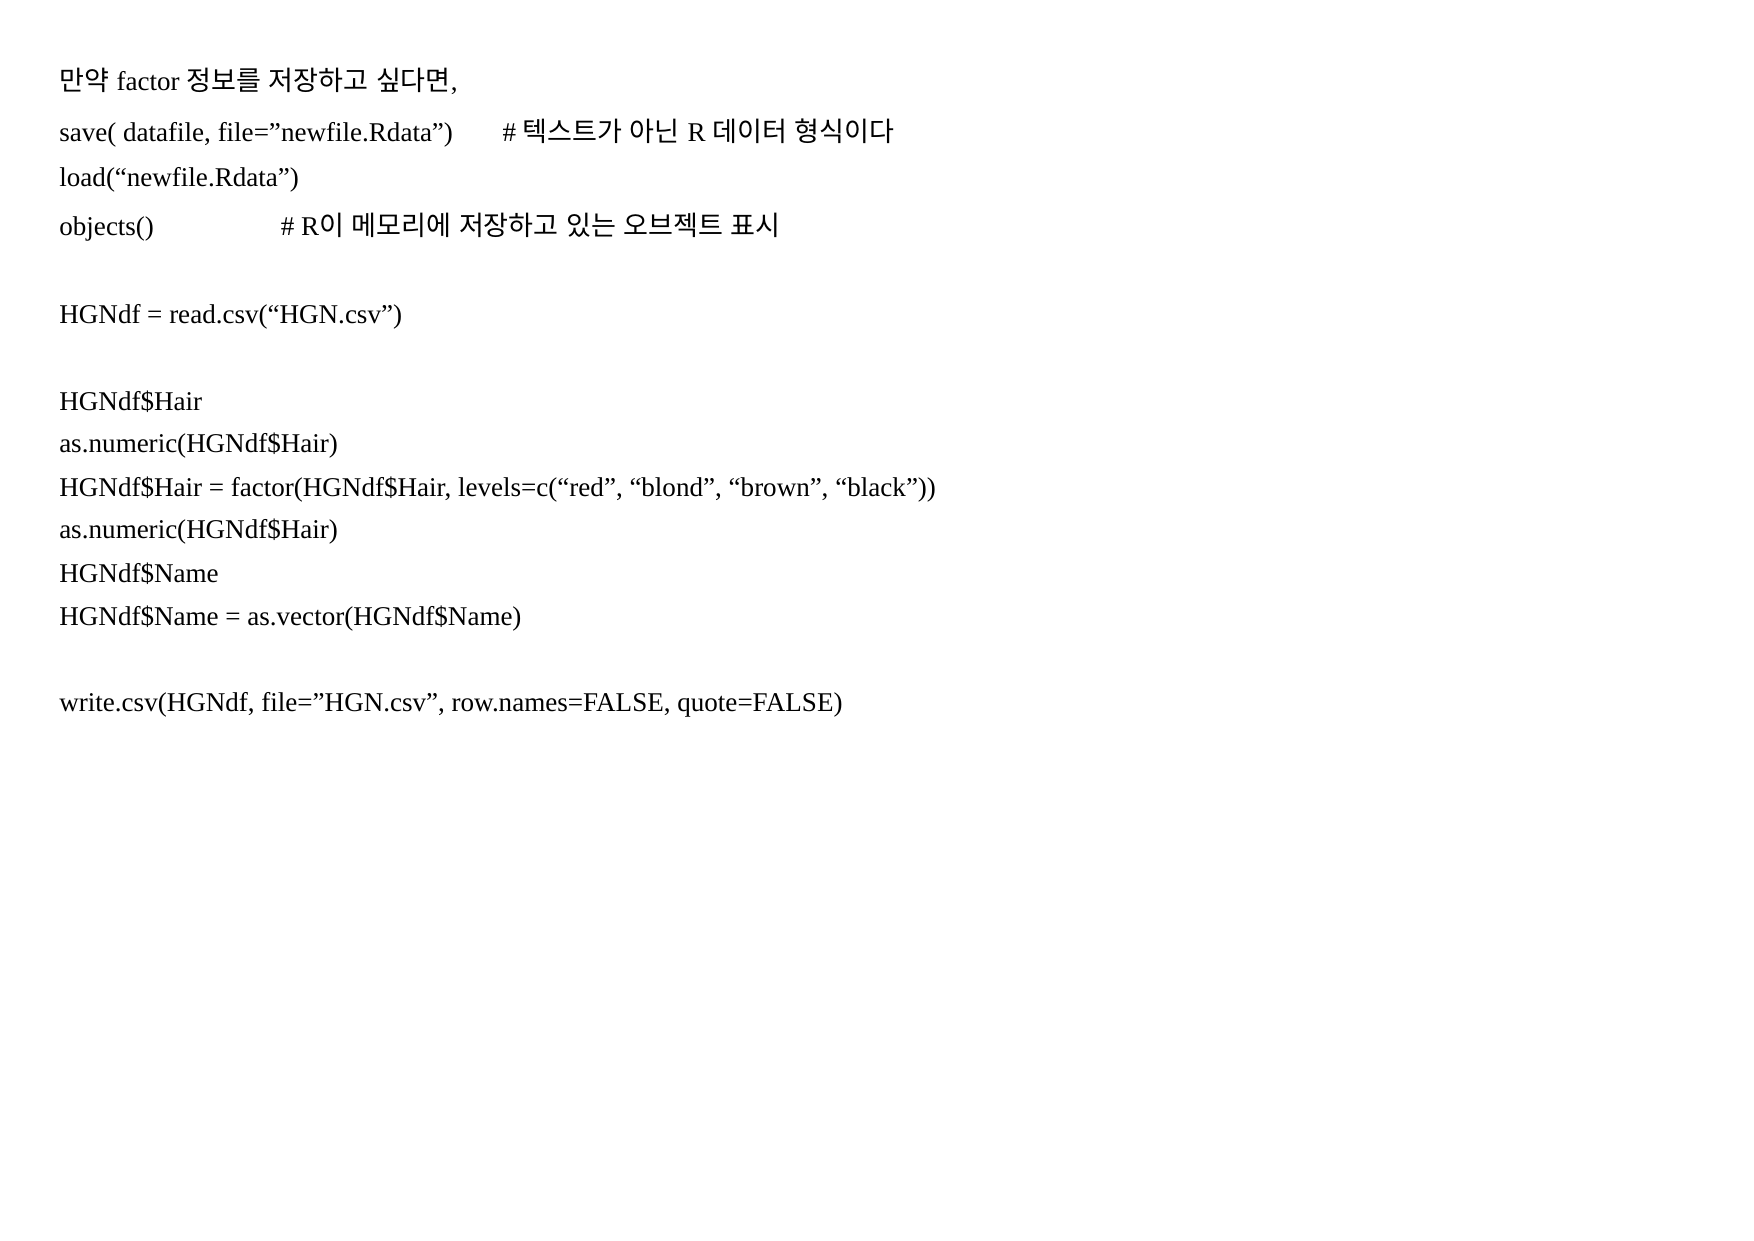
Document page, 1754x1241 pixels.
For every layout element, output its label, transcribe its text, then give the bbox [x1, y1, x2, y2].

text load(“newfile.Rdata”) [59, 161, 1695, 192]
text HGNdf$Hair = factor(HGNdf$Hair, levels=c(“red”, “blond”, “brown”, “black”)) [59, 471, 1695, 502]
text save( datafile, file=”newfile.Rdata”) # 텍스트가 아닌 R 데이터 형식이다 [59, 110, 1695, 149]
text HGNdf = read.csv(“HGN.csv”) [59, 298, 1695, 330]
text as.numeric(HGNdf$Hair) [59, 428, 1695, 459]
text as.numeric(HGNdf$Hair) [59, 514, 1695, 545]
text 만약 factor 정보를 저장하고 싶다면, [59, 59, 1695, 98]
text HGNdf$Name [59, 557, 1695, 588]
text write.csv(HGNdf, file=”HGN.csv”, row.names=FALSE, quote=FALSE) [59, 686, 1695, 717]
text HGNdf$Name = as.vector(HGNdf$Name) [59, 600, 1695, 631]
text HGNdf$Hair [59, 384, 1695, 416]
text objects() # R이 메모리에 저장하고 있는 오브젝트 표시 [59, 204, 1695, 244]
